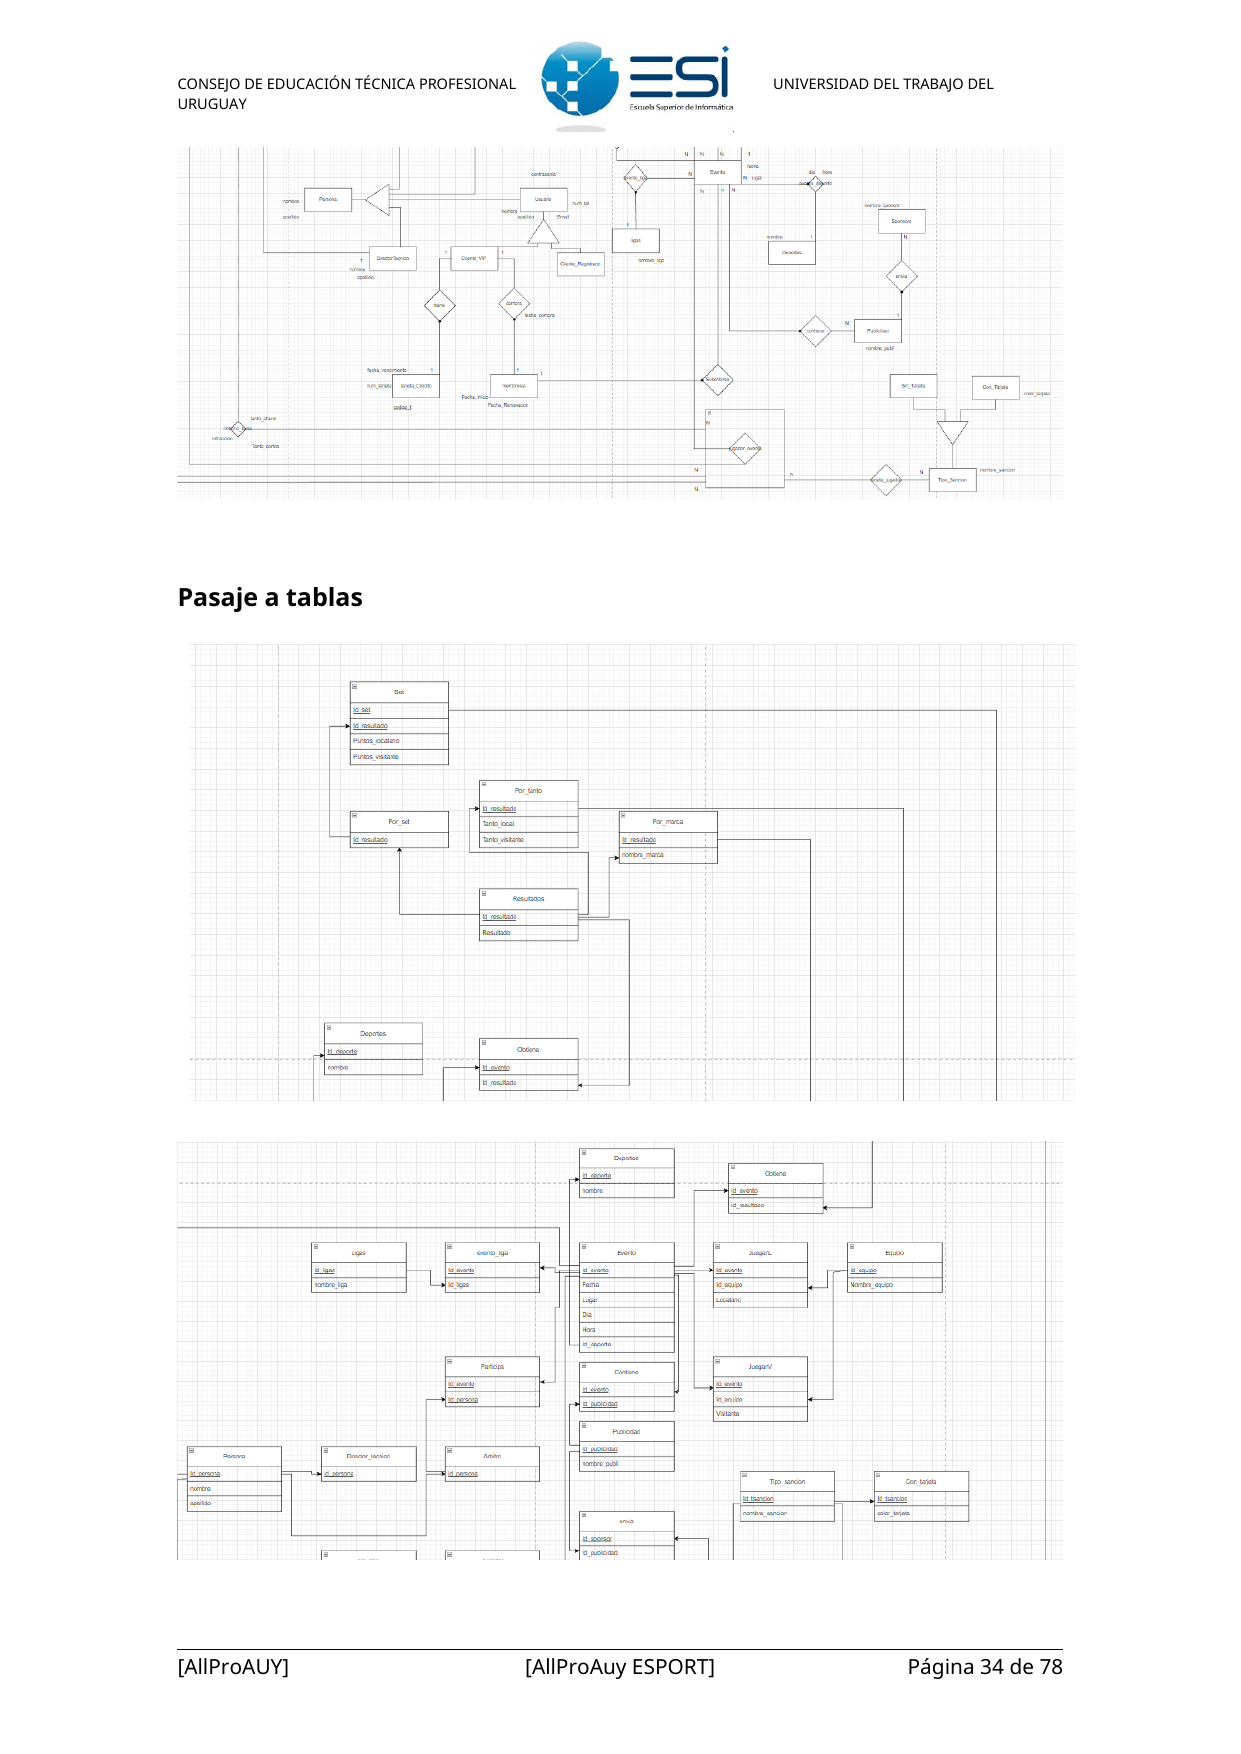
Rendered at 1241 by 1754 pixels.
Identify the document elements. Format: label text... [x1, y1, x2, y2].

picture [189, 644, 1076, 1101]
picture [177, 1141, 1063, 1560]
picture [177, 147, 1063, 499]
picture [534, 39, 734, 132]
text Pasaje a tablas [177, 579, 1063, 613]
